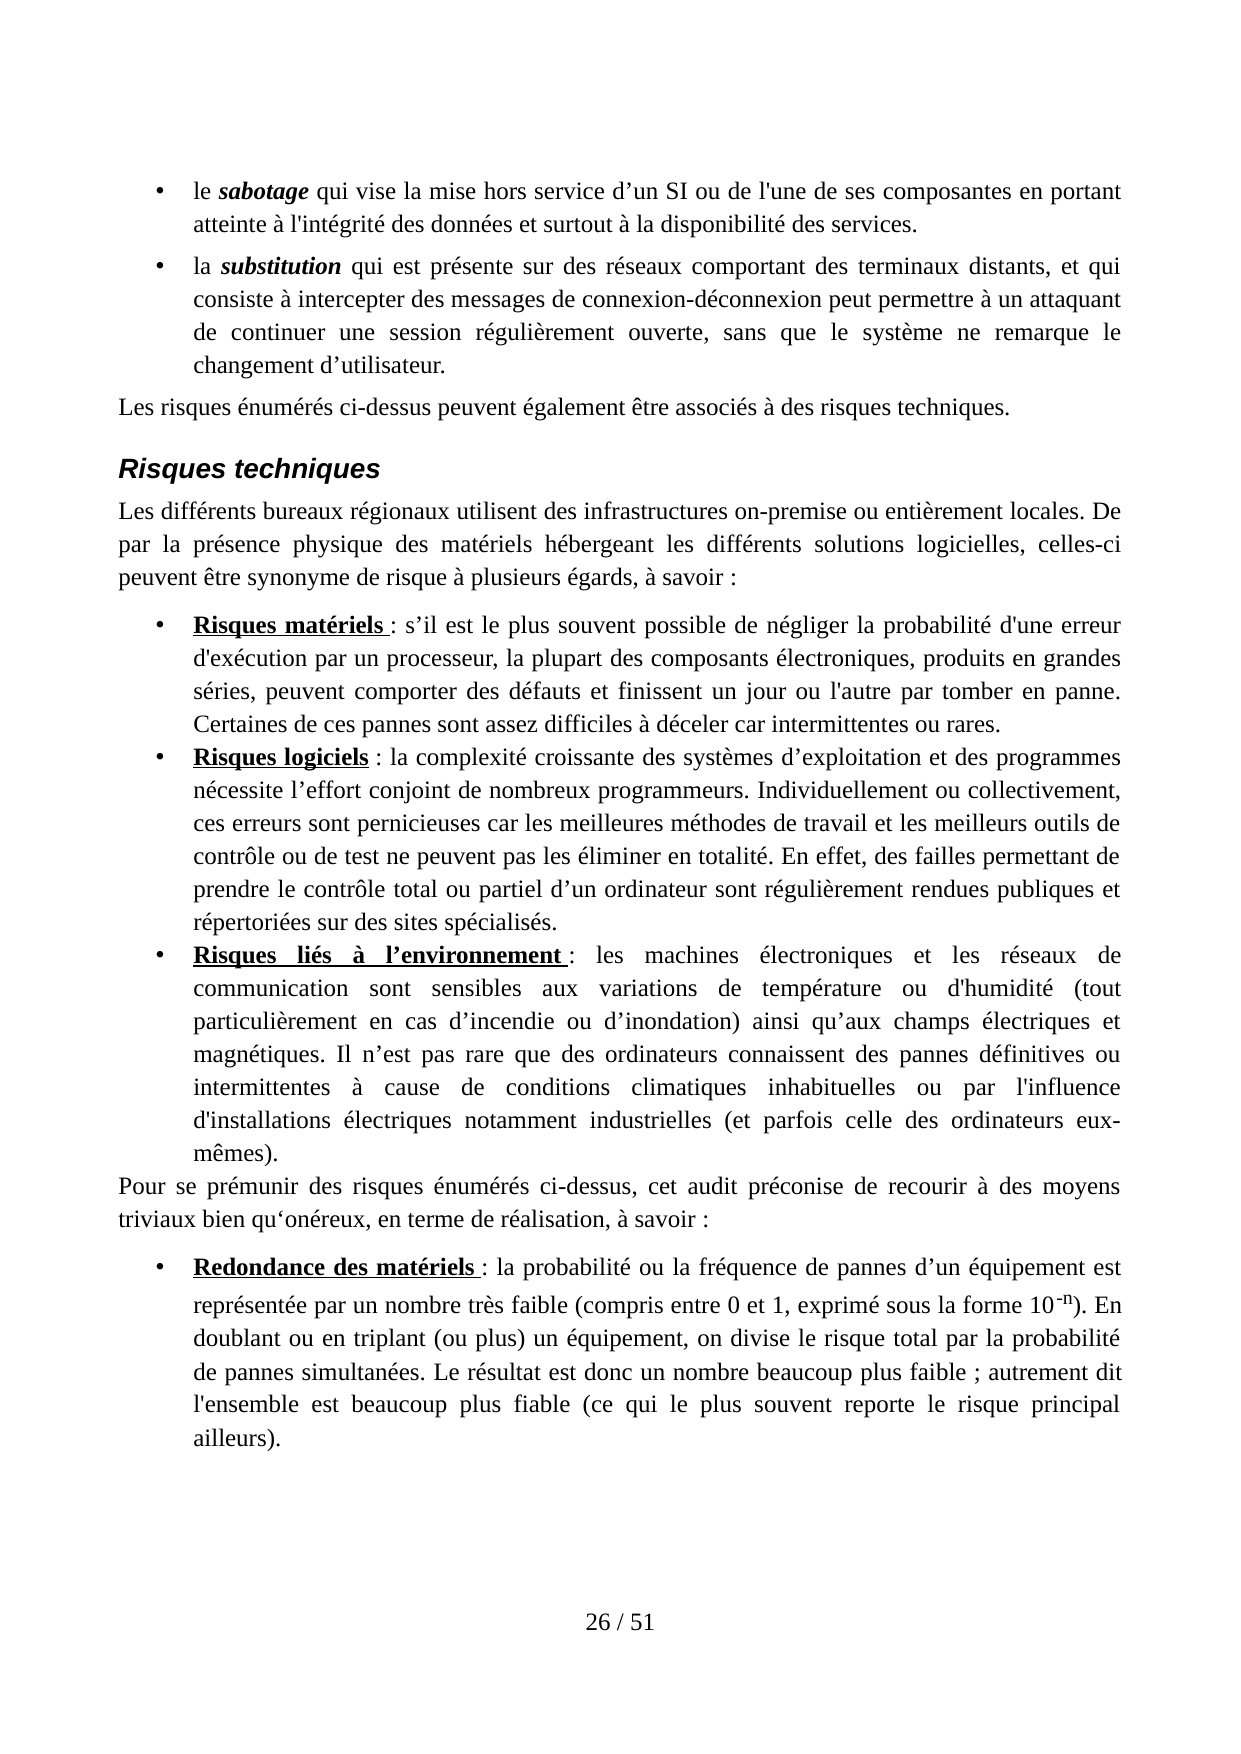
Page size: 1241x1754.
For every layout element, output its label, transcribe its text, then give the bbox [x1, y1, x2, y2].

list Risques logiciels : la complexité croissante des systèmes d’exploitation et des programmes nécessite l’effort conjoint de nombreux programmeurs. Individuellement ou collectivement, ces erreurs sont pernicieuses car les meilleures méthodes de travail et les meilleurs outils de contrôle ou de test ne peuvent pas les éliminer en totalité. En effet, des failles permettant de prendre le contrôle total ou partiel d’un ordinateur sont régulièrement rendues publiques et répertoriées sur des sites spécialisés. [156, 742, 1122, 936]
text Les risques énumérés ci-dessus peuvent également être associés à des risques techniques. [118, 392, 1122, 421]
subtitle Risques techniques [118, 452, 1122, 484]
list le sabotage qui vise la mise hors service d’un SI ou de l'une de ses composantes en portant atteinte à l'intégrité des données et surtout à la disponibilité des services. [156, 176, 1122, 238]
list Risques matériels : s’il est le plus souvent possible de négliger la probabilité d'une erreur d'exécution par un processeur, la plupart des composants électroniques, produits en grandes séries, peuvent comporter des défauts et finissent un jour ou l'autre par tomber en panne. Certaines de ces pannes sont assez difficiles à déceler car intermittentes ou rares. [156, 610, 1122, 738]
text Pour se prémunir des risques énumérés ci-dessus, cet audit préconise de recourir à des moyens triviaux bien qu‘onéreux, en terme de réalisation, à savoir : [118, 1171, 1122, 1233]
list la substitution qui est présente sur des réseaux comportant des terminaux distants, et qui consiste à intercepter des messages de connexion-déconnexion peut permettre à un attaquant de continuer une session régulièrement ouverte, sans que le système ne remarque le changement d’utilisateur. [156, 251, 1122, 379]
list Risques liés à l’environnement : les machines électroniques et les réseaux de communication sont sensibles aux variations de température ou d'humidité (tout particulièrement en cas d’incendie ou d’inondation) ainsi qu’aux champs électriques et magnétiques. Il n’est pas rare que des ordinateurs connaissent des pannes définitives ou intermittentes à cause de conditions climatiques inhabituelles ou par l'influence d'installations électriques notamment industrielles (et parfois celle des ordinateurs eux-mêmes). [156, 940, 1122, 1167]
list Redondance des matériels : la probabilité ou la fréquence de pannes d’un équipement est représentée par un nombre très faible (compris entre 0 et 1, exprimé sous la forme 10-n). En doublant ou en triplant (ou plus) un équipement, on divise le risque total par la probabilité de pannes simultanées. Le résultat est donc un nombre beaucoup plus faible ; autrement dit l'ensemble est beaucoup plus fiable (ce qui le plus souvent reporte le risque principal ailleurs). [156, 1252, 1122, 1451]
text Les différents bureaux régionaux utilisent des infrastructures on-premise ou entièrement locales. De par la présence physique des matériels hébergeant les différents solutions logicielles, celles-ci peuvent être synonyme de risque à plusieurs égards, à savoir : [118, 496, 1122, 591]
